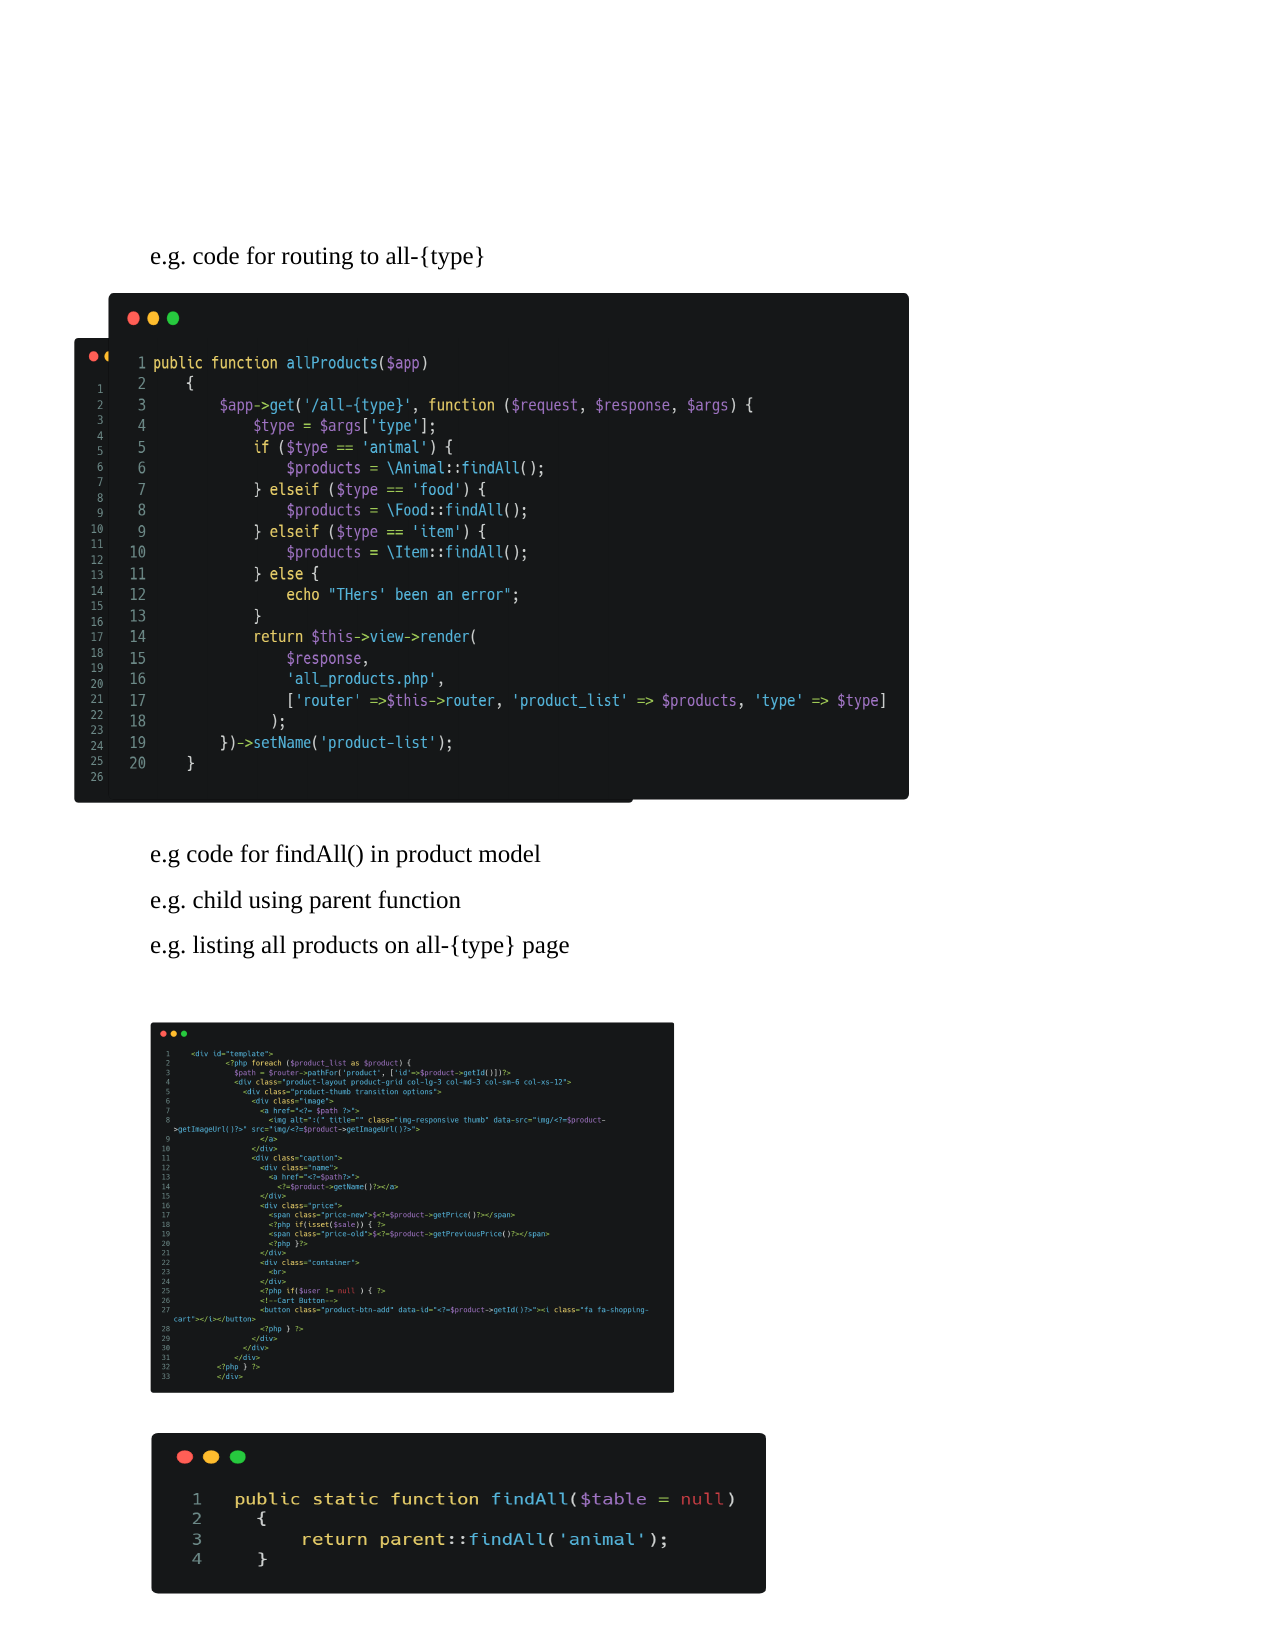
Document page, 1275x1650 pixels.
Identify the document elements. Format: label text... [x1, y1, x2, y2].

picture [73, 290, 910, 805]
text e.g. listing all products on all-{type} page [150, 930, 1125, 959]
text e.g code for findAll() in product model [150, 286, 1125, 868]
text e.g. code for routing to all-{type} [150, 241, 1125, 269]
picture [150, 1430, 767, 1596]
text e.g. child using parent function [150, 885, 1125, 914]
picture [150, 1021, 675, 1394]
